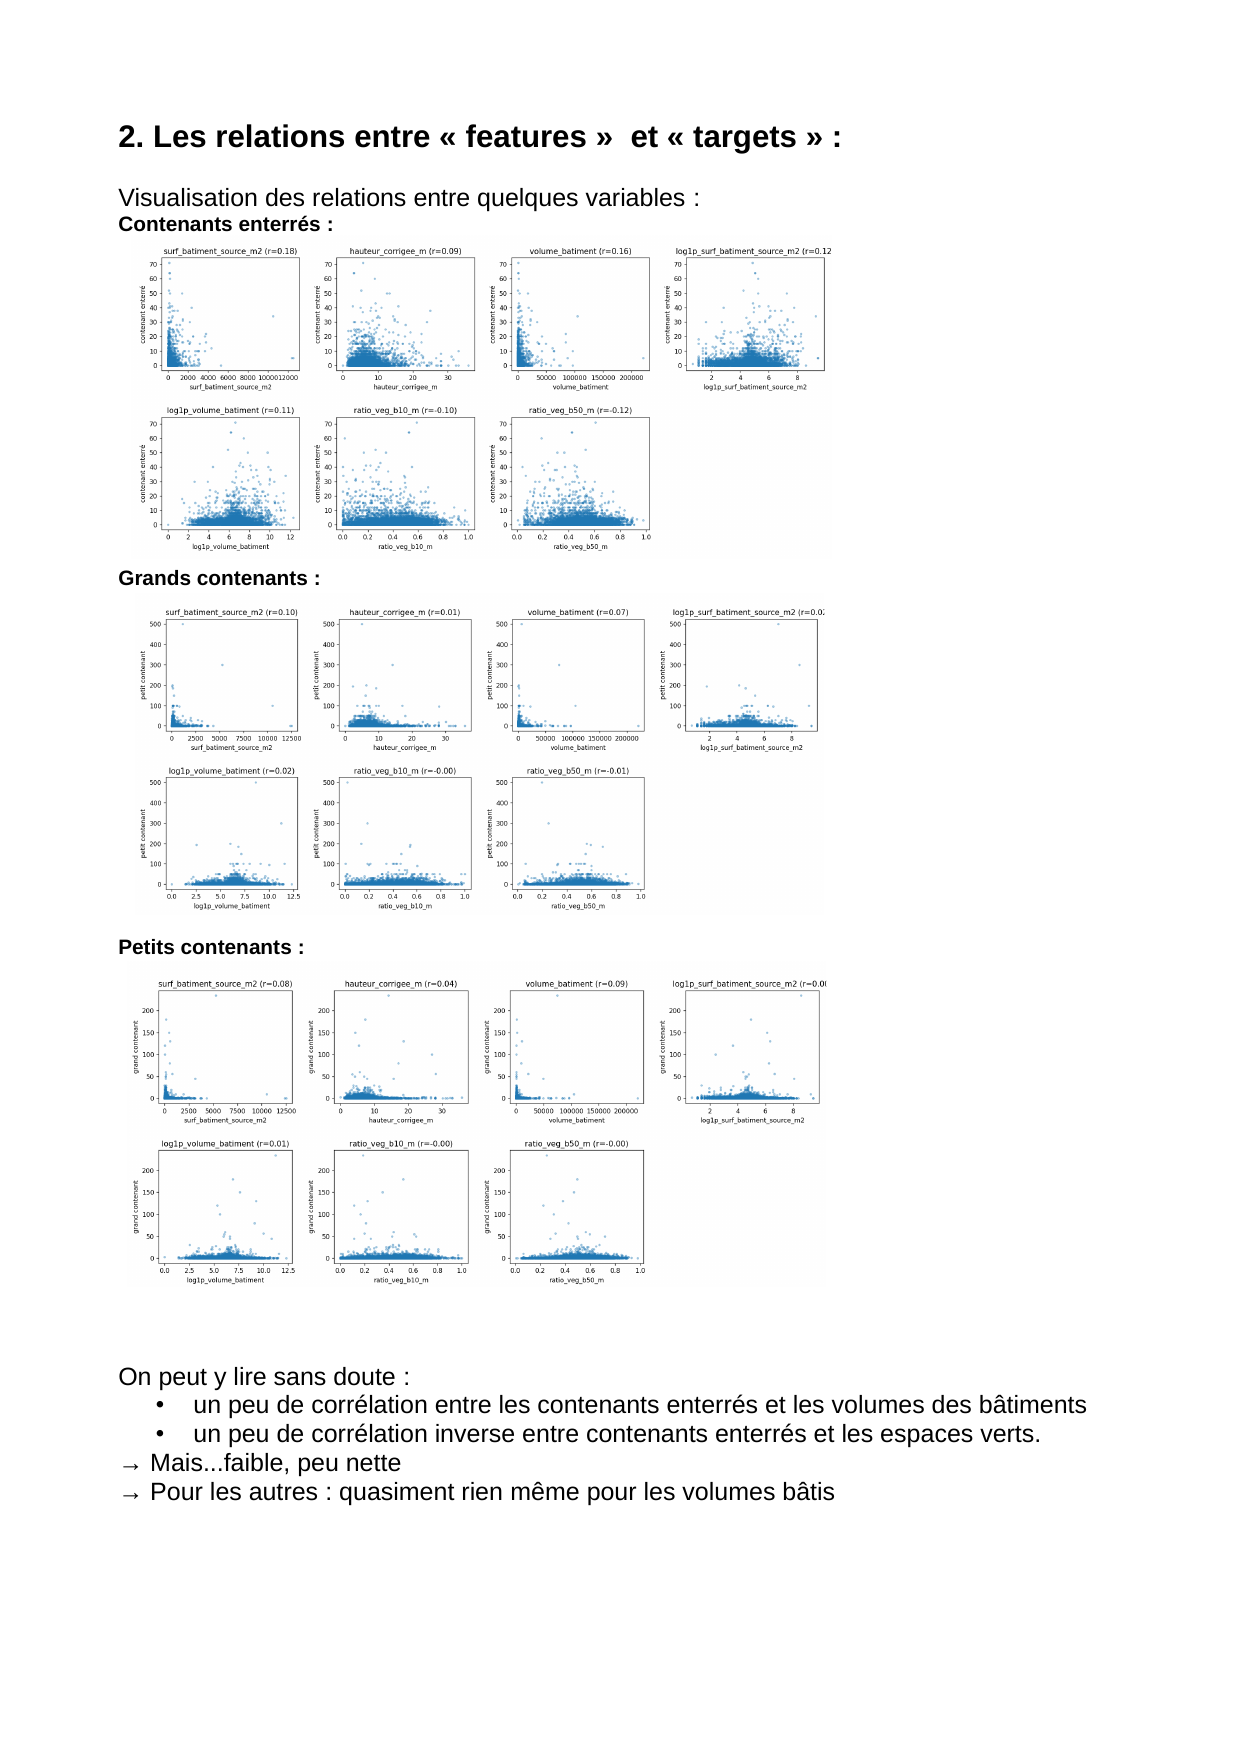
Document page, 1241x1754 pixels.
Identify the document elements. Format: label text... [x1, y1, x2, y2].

text Visualisation des relations entre quelques variables : [118, 183, 1122, 212]
text Petits contenants : [118, 935, 1122, 959]
picture [126, 961, 827, 1287]
text Grands contenants : [118, 566, 1122, 590]
text → Pour les autres : quasiment rien même pour les volumes bâtis [118, 1477, 1122, 1506]
list un peu de corrélation inverse entre contenants enterrés et les espaces verts. [156, 1419, 1122, 1448]
text → Mais...faible, peu nette [118, 1448, 1122, 1477]
text On peut y lire sans doute : [118, 1362, 1122, 1390]
picture [130, 235, 832, 559]
text Contenants enterrés : [118, 212, 1122, 236]
picture [134, 593, 825, 915]
list un peu de corrélation entre les contenants enterrés et les volumes des bâtiments [156, 1390, 1122, 1419]
text 2. Les relations entre « features » et « targets » : [118, 118, 1122, 154]
